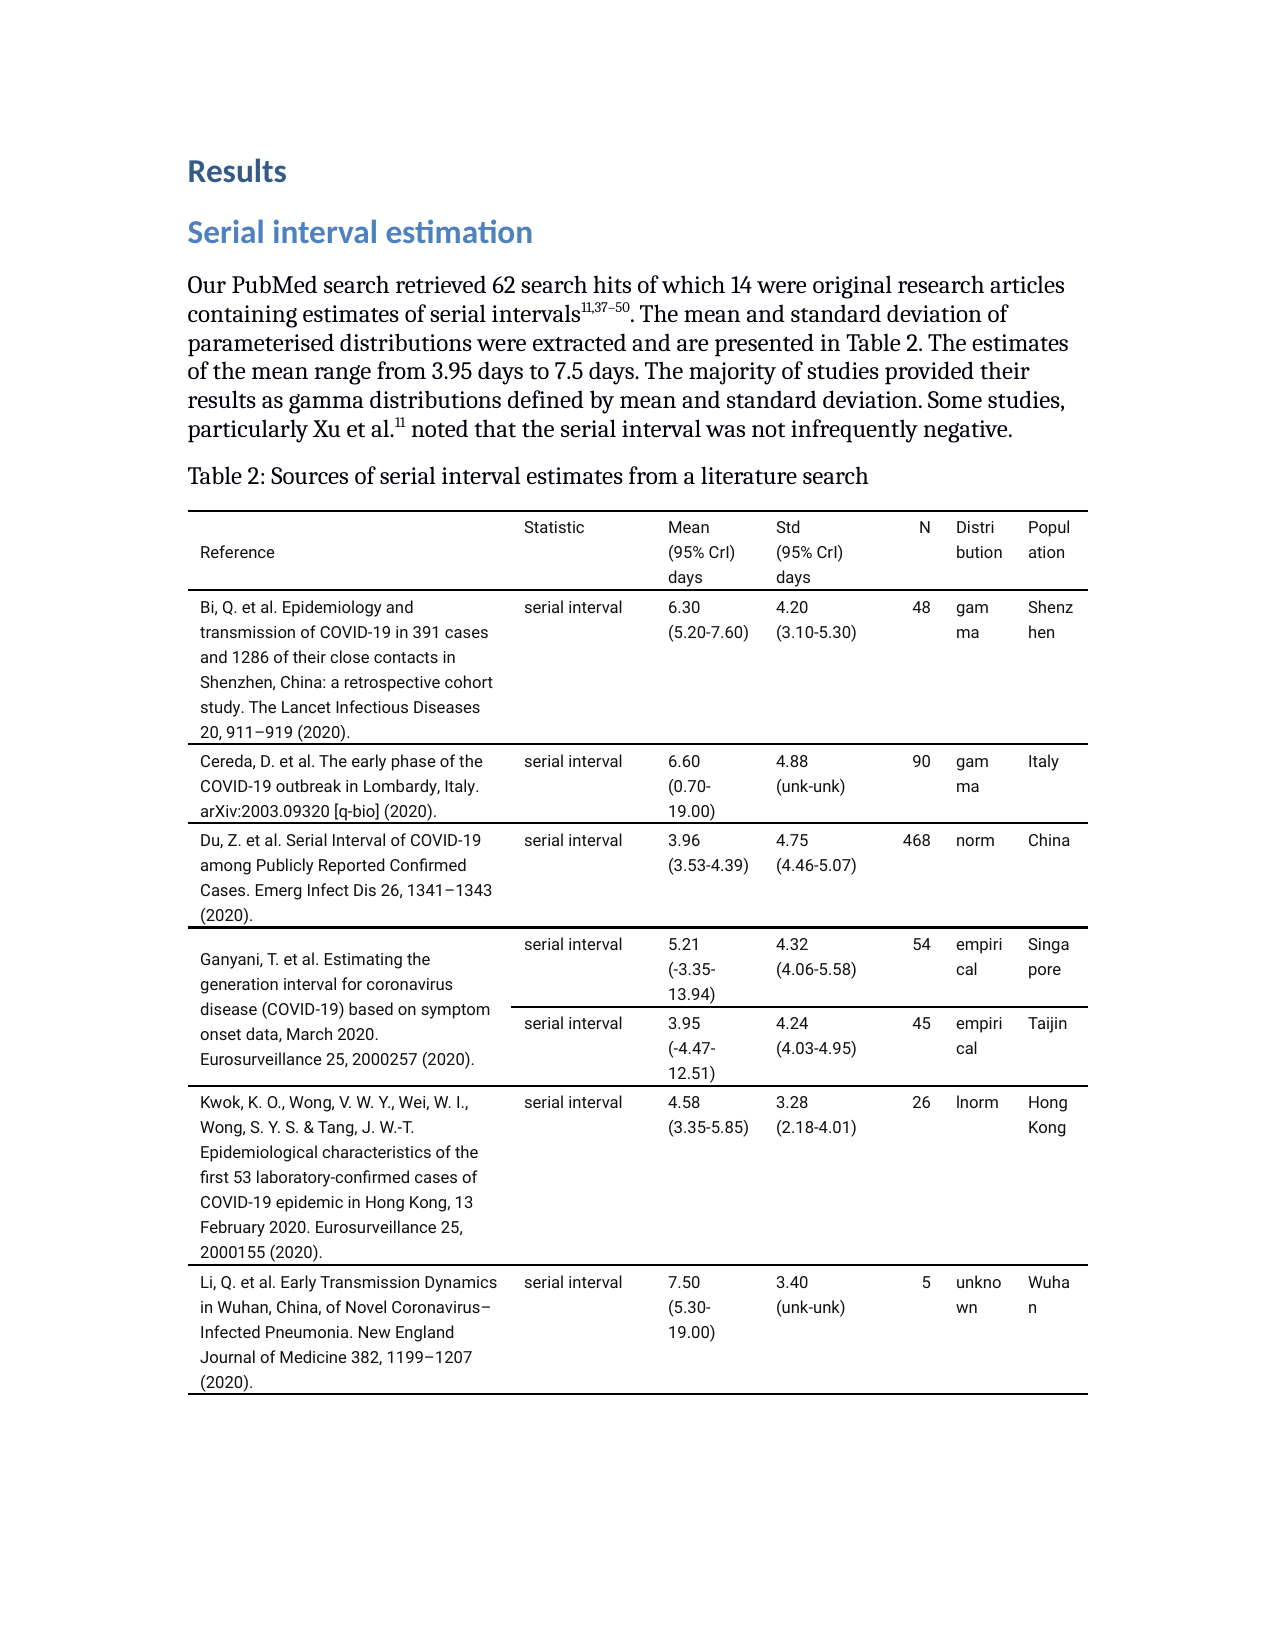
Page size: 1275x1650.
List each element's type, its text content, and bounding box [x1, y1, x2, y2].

table_cell 468 [871, 824, 943, 926]
table_cell Ganyani, T. et al. Estimating the generation interval for coronavirus disease (COVID-19) based on symptom onset data, March 2020. Eurosurveillance 25, 2000257 (2020). [188, 929, 511, 1085]
table_cell serial interval [511, 929, 655, 1006]
table_cell 7.50 (5.30-19.00) [655, 1266, 763, 1393]
table_cell lnorm [943, 1087, 1015, 1264]
table_cell serial interval [511, 824, 655, 926]
table_cell China [1015, 824, 1087, 926]
table_cell Hong Kong [1015, 1087, 1087, 1264]
table_header Statistic [511, 512, 655, 589]
table_header Reference [188, 512, 511, 589]
table_cell empirical [943, 929, 1015, 1006]
table_cell serial interval [511, 1008, 655, 1085]
table_cell 90 [871, 745, 943, 822]
text Table 2: Sources of serial interval estimates from a literature search [187, 462, 1087, 491]
table_cell 3.96 (3.53-4.39) [655, 824, 763, 926]
table_cell 54 [871, 929, 943, 1006]
table_cell Du, Z. et al. Serial Interval of COVID-19 among Publicly Reported Confirmed Cases. Emerg Infect Dis 26, 1341–1343 (2020). [188, 824, 511, 926]
table_header Mean (95% CrI) days [655, 512, 763, 589]
table_cell serial interval [511, 1087, 655, 1264]
table_cell gamma [943, 745, 1015, 822]
table_header Population [1015, 512, 1087, 589]
table_cell 26 [871, 1087, 943, 1264]
table_cell Bi, Q. et al. Epidemiology and transmission of COVID-19 in 391 cases and 1286 of their close contacts in Shenzhen, China: a retrospective cohort study. The Lancet Infectious Diseases 20, 911–919 (2020). [188, 591, 511, 743]
table_cell 48 [871, 591, 943, 743]
table_cell serial interval [511, 591, 655, 743]
text Our PubMed search retrieved 62 search hits of which 14 were original research articles containing estimates of serial intervals11,37–50. The mean and standard deviation of parameterised distributions were extracted and are presented in Table 2. The estimates of the mean range from 3.95 days to 7.5 days. The majority of studies provided their results as gamma distributions defined by mean and standard deviation. Some studies, particularly Xu et al.11 noted that the serial interval was not infrequently negative. [187, 271, 1087, 443]
table_cell gamma [943, 591, 1015, 743]
table_cell Singapore [1015, 929, 1087, 1006]
table_cell Taijin [1015, 1008, 1087, 1085]
table_cell Wuhan [1015, 1266, 1087, 1393]
table_cell unknown [943, 1266, 1015, 1393]
table_header Std (95% CrI) days [763, 512, 871, 589]
table_cell 3.40 (unk-unk) [763, 1266, 871, 1393]
table_header Distribution [943, 512, 1015, 589]
table_cell 4.24 (4.03-4.95) [763, 1008, 871, 1085]
table_cell empirical [943, 1008, 1015, 1085]
subtitle Results [187, 150, 1087, 191]
table_cell 4.58 (3.35-5.85) [655, 1087, 763, 1264]
table_cell 3.28 (2.18-4.01) [763, 1087, 871, 1264]
table_cell serial interval [511, 1266, 655, 1393]
table_cell 4.75 (4.46-5.07) [763, 824, 871, 926]
table_cell Cereda, D. et al. The early phase of the COVID-19 outbreak in Lombardy, Italy. arXiv:2003.09320 [q-bio] (2020). [188, 745, 511, 822]
table_cell 6.30 (5.20-7.60) [655, 591, 763, 743]
table_cell norm [943, 824, 1015, 926]
table_cell serial interval [511, 745, 655, 822]
table_cell 45 [871, 1008, 943, 1085]
table_cell 3.95 (-4.47-12.51) [655, 1008, 763, 1085]
table_cell Li, Q. et al. Early Transmission Dynamics in Wuhan, China, of Novel Coronavirus–Infected Pneumonia. New England Journal of Medicine 382, 1199–1207 (2020). [188, 1266, 511, 1393]
table_cell Italy [1015, 745, 1087, 822]
table_header N [871, 512, 943, 589]
table_cell 4.88 (unk-unk) [763, 745, 871, 822]
table_cell 5.21 (-3.35-13.94) [655, 929, 763, 1006]
table_cell Shenzhen [1015, 591, 1087, 743]
table_cell 4.32 (4.06-5.58) [763, 929, 871, 1006]
table_cell 5 [871, 1266, 943, 1393]
table_cell 6.60 (0.70-19.00) [655, 745, 763, 822]
subtitle Serial interval estimation [187, 212, 1087, 252]
table_cell Kwok, K. O., Wong, V. W. Y., Wei, W. I., Wong, S. Y. S. & Tang, J. W.-T. Epidemiological characteristics of the first 53 laboratory-confirmed cases of COVID-19 epidemic in Hong Kong, 13 February 2020. Eurosurveillance 25, 2000155 (2020). [188, 1087, 511, 1264]
table_cell 4.20 (3.10-5.30) [763, 591, 871, 743]
